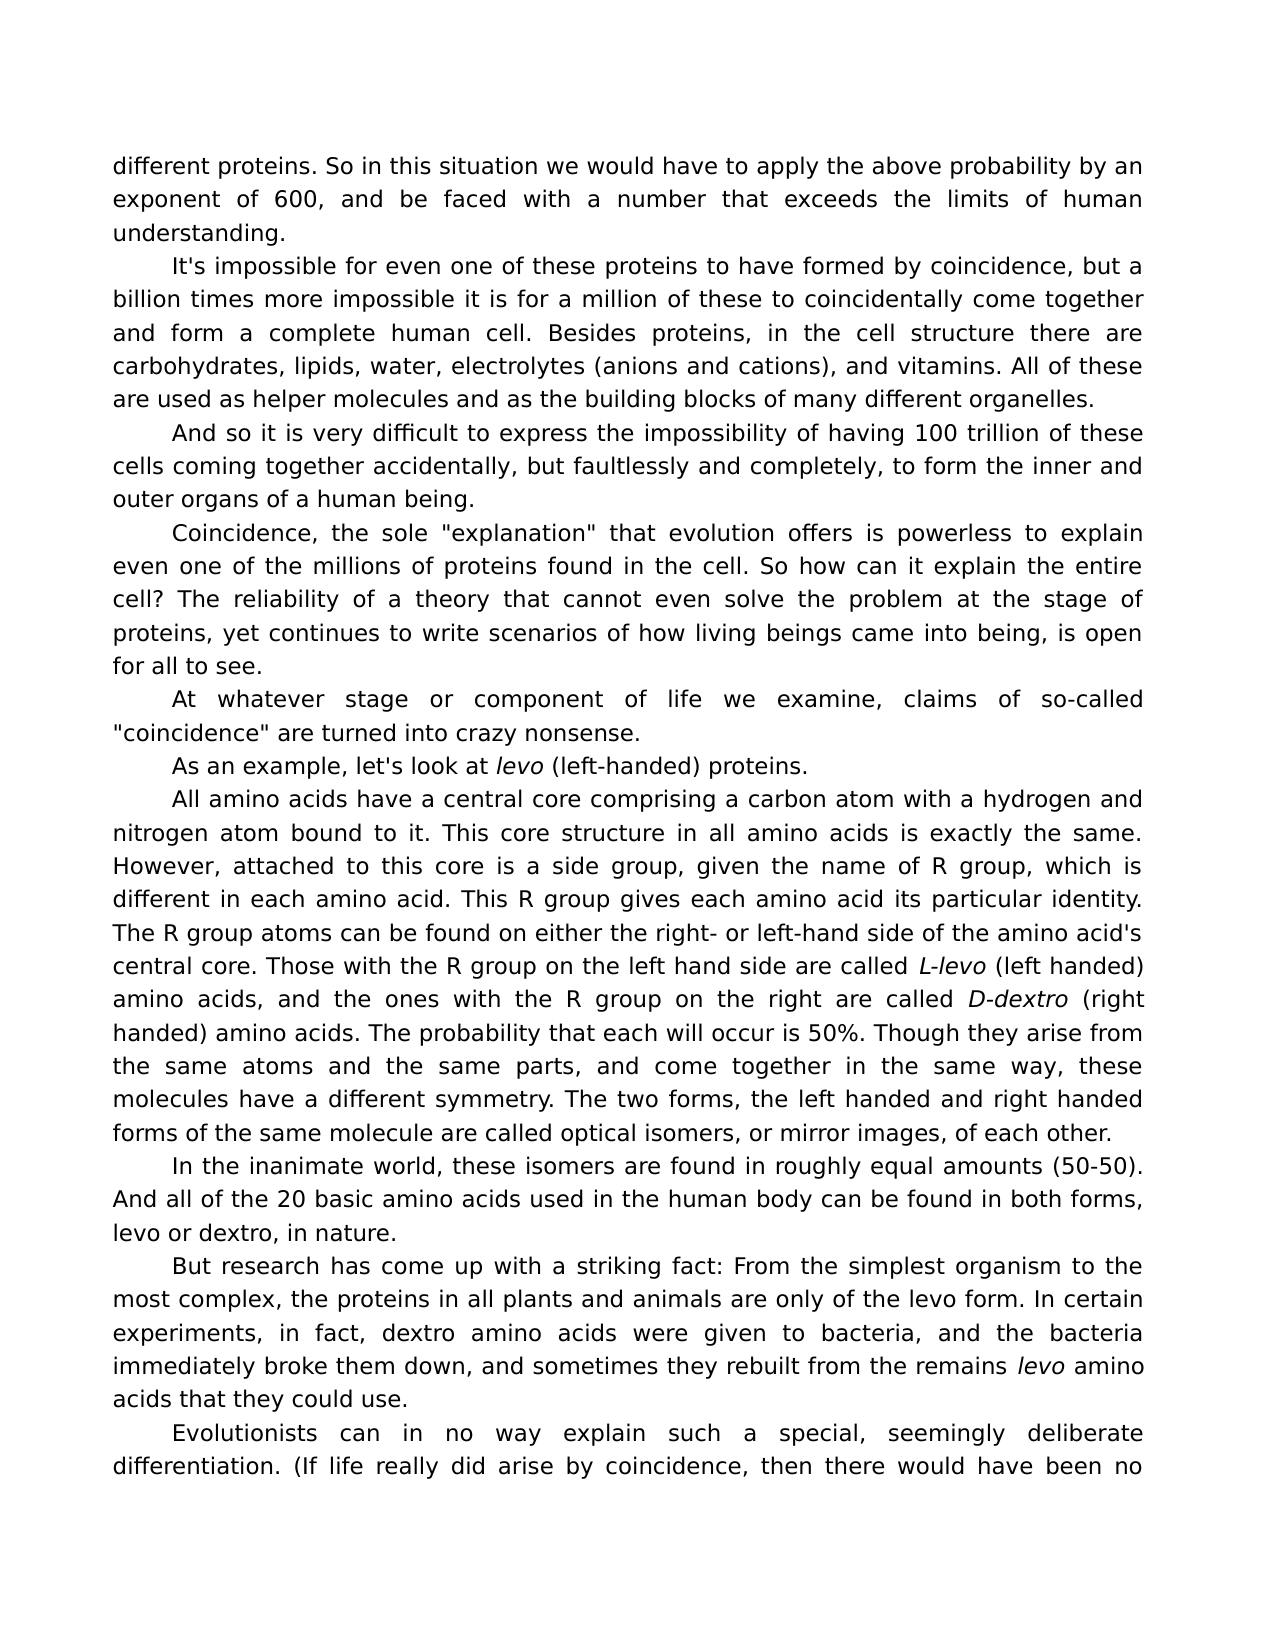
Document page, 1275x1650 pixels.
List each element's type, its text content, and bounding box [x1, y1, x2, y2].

text different proteins. So in this situation we would have to apply the above probability by an exponent of 600, and be faced with a number that exceeds the limits of human understanding. [112, 148, 1145, 248]
text At whatever stage or component of life we examine, claims of so-called "coincidence" are turned into crazy nonsense. [112, 681, 1145, 748]
text All amino acids have a central core comprising a carbon atom with a hydrogen and nitrogen atom bound to it. This core structure in all amino acids is exactly the same. However, attached to this core is a side group, given the name of R group, which is different in each amino acid. This R group gives each amino acid its particular identity. The R group atoms can be found on either the right- or left-hand side of the amino acid's central core. Those with the R group on the left hand side are called L-levo (left handed) amino acids, and the ones with the R group on the right are called D-dextro (right handed) amino acids. The probability that each will occur is 50%. Though they arise from the same atoms and the same parts, and come together in the same way, these molecules have a different symmetry. The two forms, the left handed and right handed forms of the same molecule are called optical isomers, or mirror images, of each other. [112, 781, 1145, 1148]
text In the inanimate world, these isomers are found in roughly equal amounts (50-50). And all of the 20 basic amino acids used in the human body can be found in both forms, levo or dextro, in nature. [112, 1148, 1145, 1248]
text As an example, let's look at levo (left-handed) proteins. [112, 748, 1145, 781]
text Evolutionists can in no way explain such a special, seemingly deliberate differentiation. (If life really did arise by coincidence, then there would have been no [112, 1414, 1145, 1481]
text Coincidence, the sole "explanation" that evolution offers is powerless to explain even one of the millions of proteins found in the cell. So how can it explain the entire cell? The reliability of a theory that cannot even solve the problem at the stage of proteins, yet continues to write scenarios of how living beings came into being, is open for all to see. [112, 514, 1145, 681]
text It's impossible for even one of these proteins to have formed by coincidence, but a billion times more impossible it is for a million of these to coincidentally come together and form a complete human cell. Besides proteins, in the cell structure there are carbohydrates, lipids, water, electrolytes (anions and cations), and vitamins. All of these are used as helper molecules and as the building blocks of many different organelles. [112, 248, 1145, 414]
text But research has come up with a striking fact: From the simplest organism to the most complex, the proteins in all plants and animals are only of the levo form. In certain experiments, in fact, dextro amino acids were given to bacteria, and the bacteria immediately broke them down, and sometimes they rebuilt from the remains levo amino acids that they could use. [112, 1248, 1145, 1414]
text And so it is very difficult to express the impossibility of having 100 trillion of these cells coming together accidentally, but faultlessly and completely, to form the inner and outer organs of a human being. [112, 414, 1145, 514]
